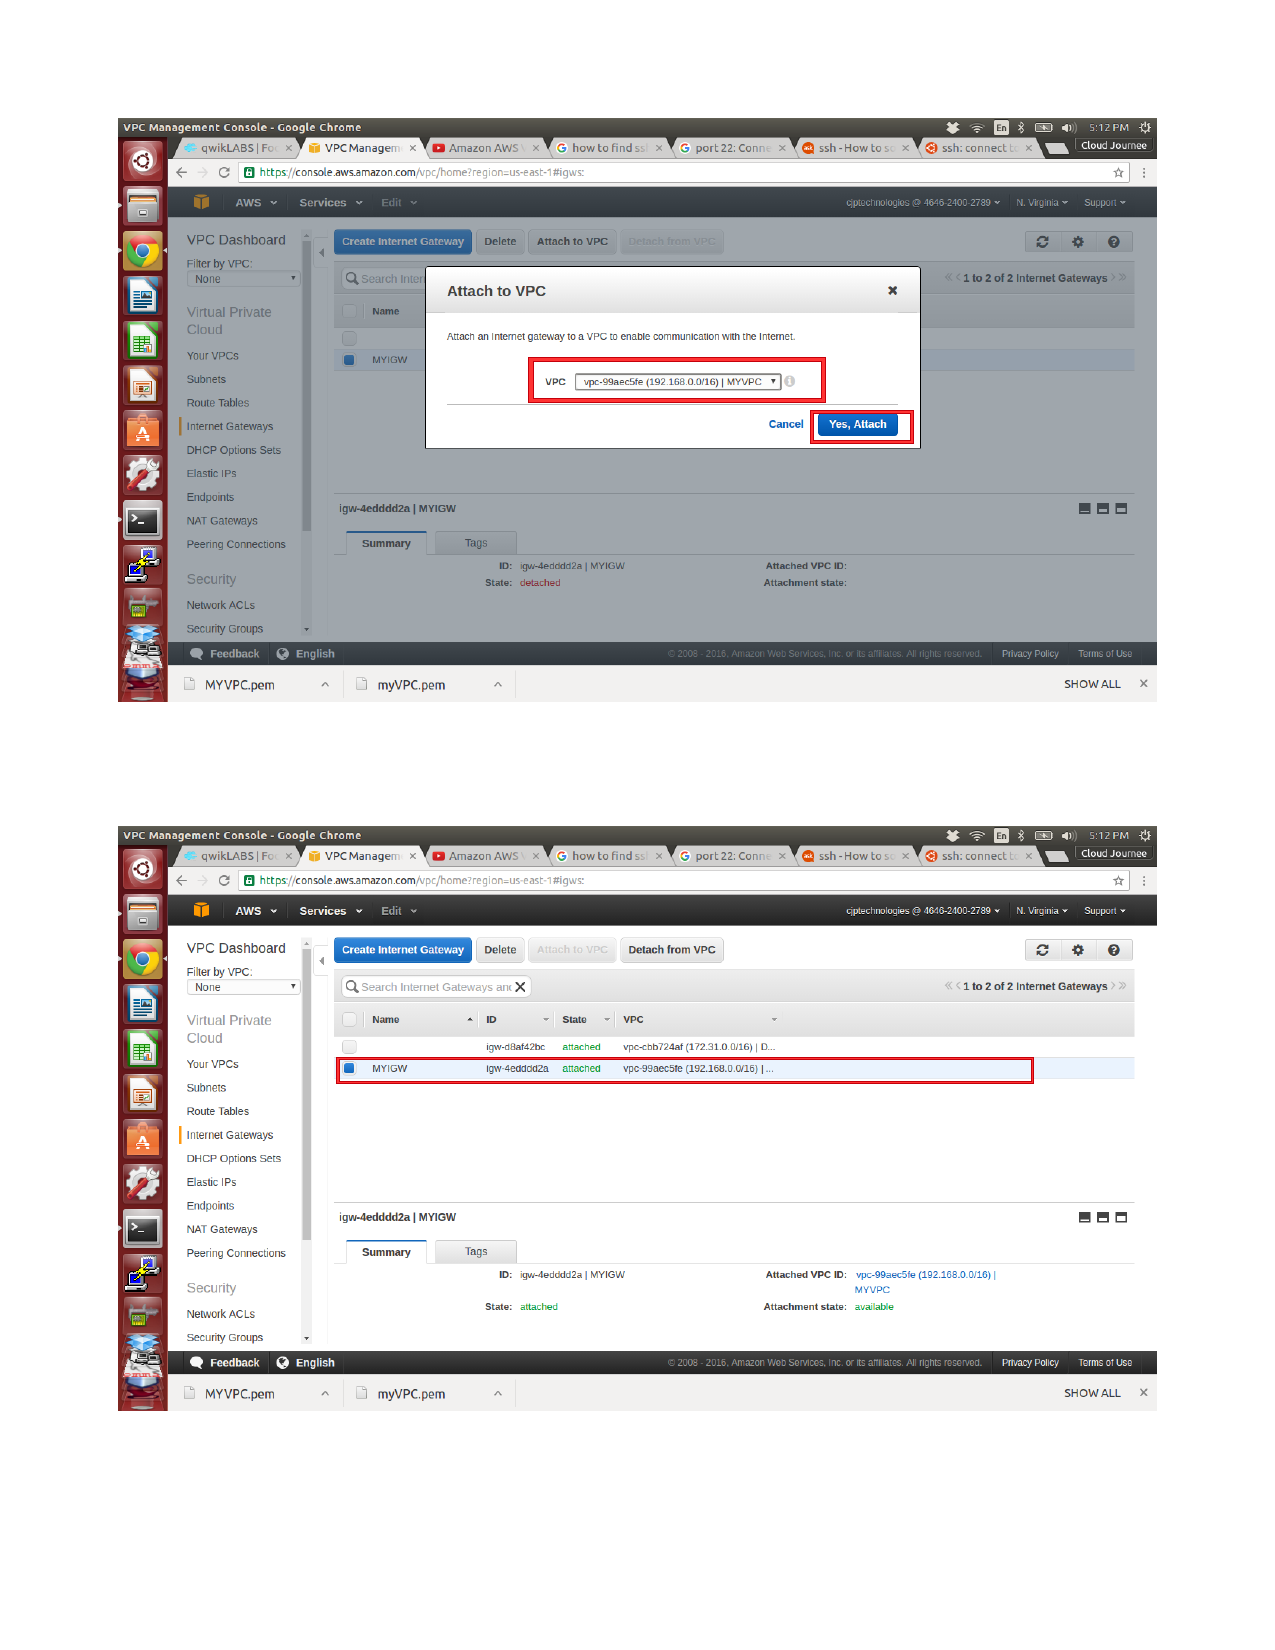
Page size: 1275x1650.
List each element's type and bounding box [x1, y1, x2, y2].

picture [118, 826, 1157, 1411]
picture [118, 118, 1157, 702]
